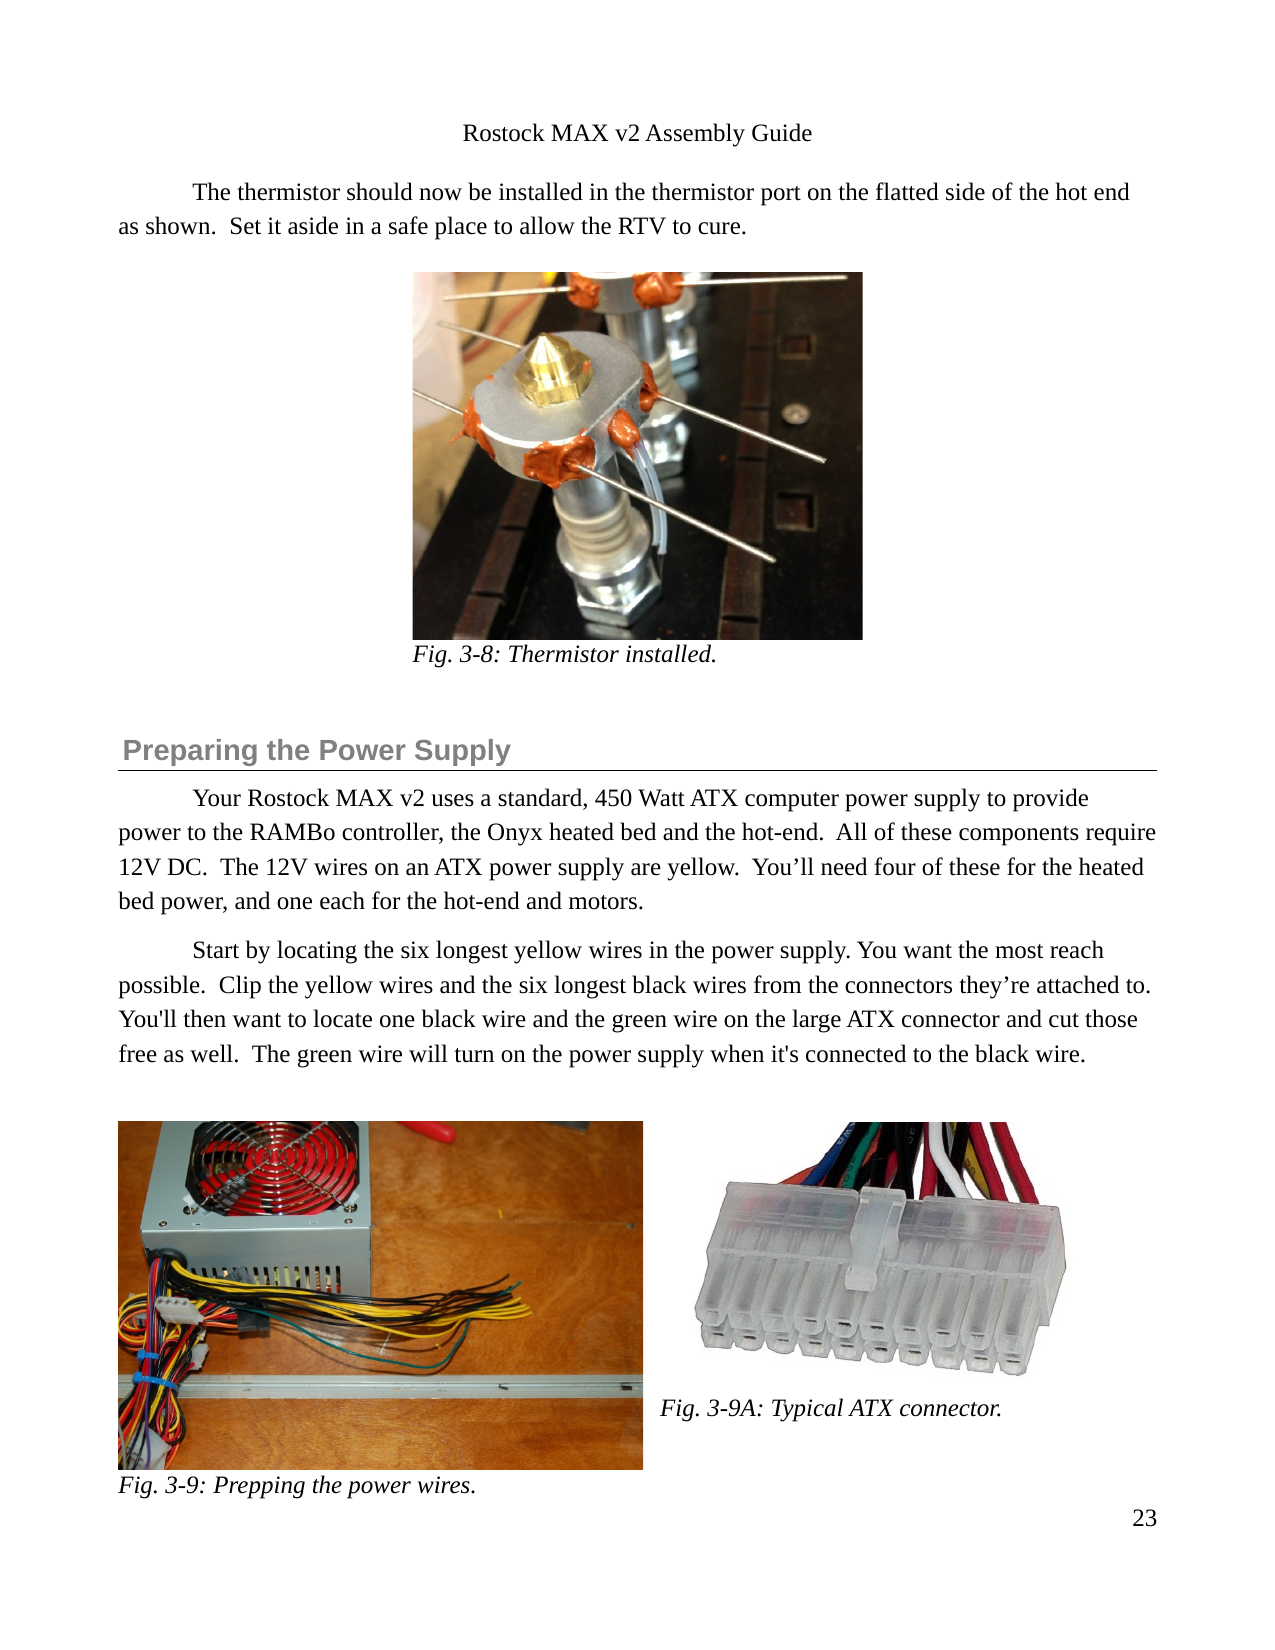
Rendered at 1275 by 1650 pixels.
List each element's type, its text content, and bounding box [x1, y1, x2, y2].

subtitle Preparing the Power Supply [118, 728, 1157, 770]
text Fig. 3-8: Thermistor installed. [412, 640, 862, 668]
picture [660, 1122, 1110, 1393]
text The thermistor should now be installed in the thermistor port on the flatted side of the hot end as shown. Set it aside in a safe place to allow the RTV to cure. [118, 177, 1157, 240]
text Start by locating the six longest yellow wires in the power supply. You want the most reach possible. Clip the yellow wires and the six longest black wires from the connectors they’re attached to. You'll then want to locate one black wire and the green wire on the large ATX connector and cut those free as well. The green wire will turn on the power supply when it's connected to the black wire. [118, 936, 1157, 1068]
picture [412, 272, 863, 640]
text Fig. 3-9: Prepping the power wires. [118, 1470, 643, 1498]
text Your Rostock MAX v2 uses a standard, 450 Watt ATX computer power supply to provide power to the RAMBo controller, the Onyx heated bed and the hot-end. All of these components require 12V DC. The 12V wires on an ATX power supply are yellow. You’ll need four of these for the heated bed power, and one each for the hot-end and motors. [118, 783, 1157, 915]
picture [118, 1121, 644, 1470]
text Fig. 3-9A: Typical ATX connector. [660, 1393, 1110, 1421]
